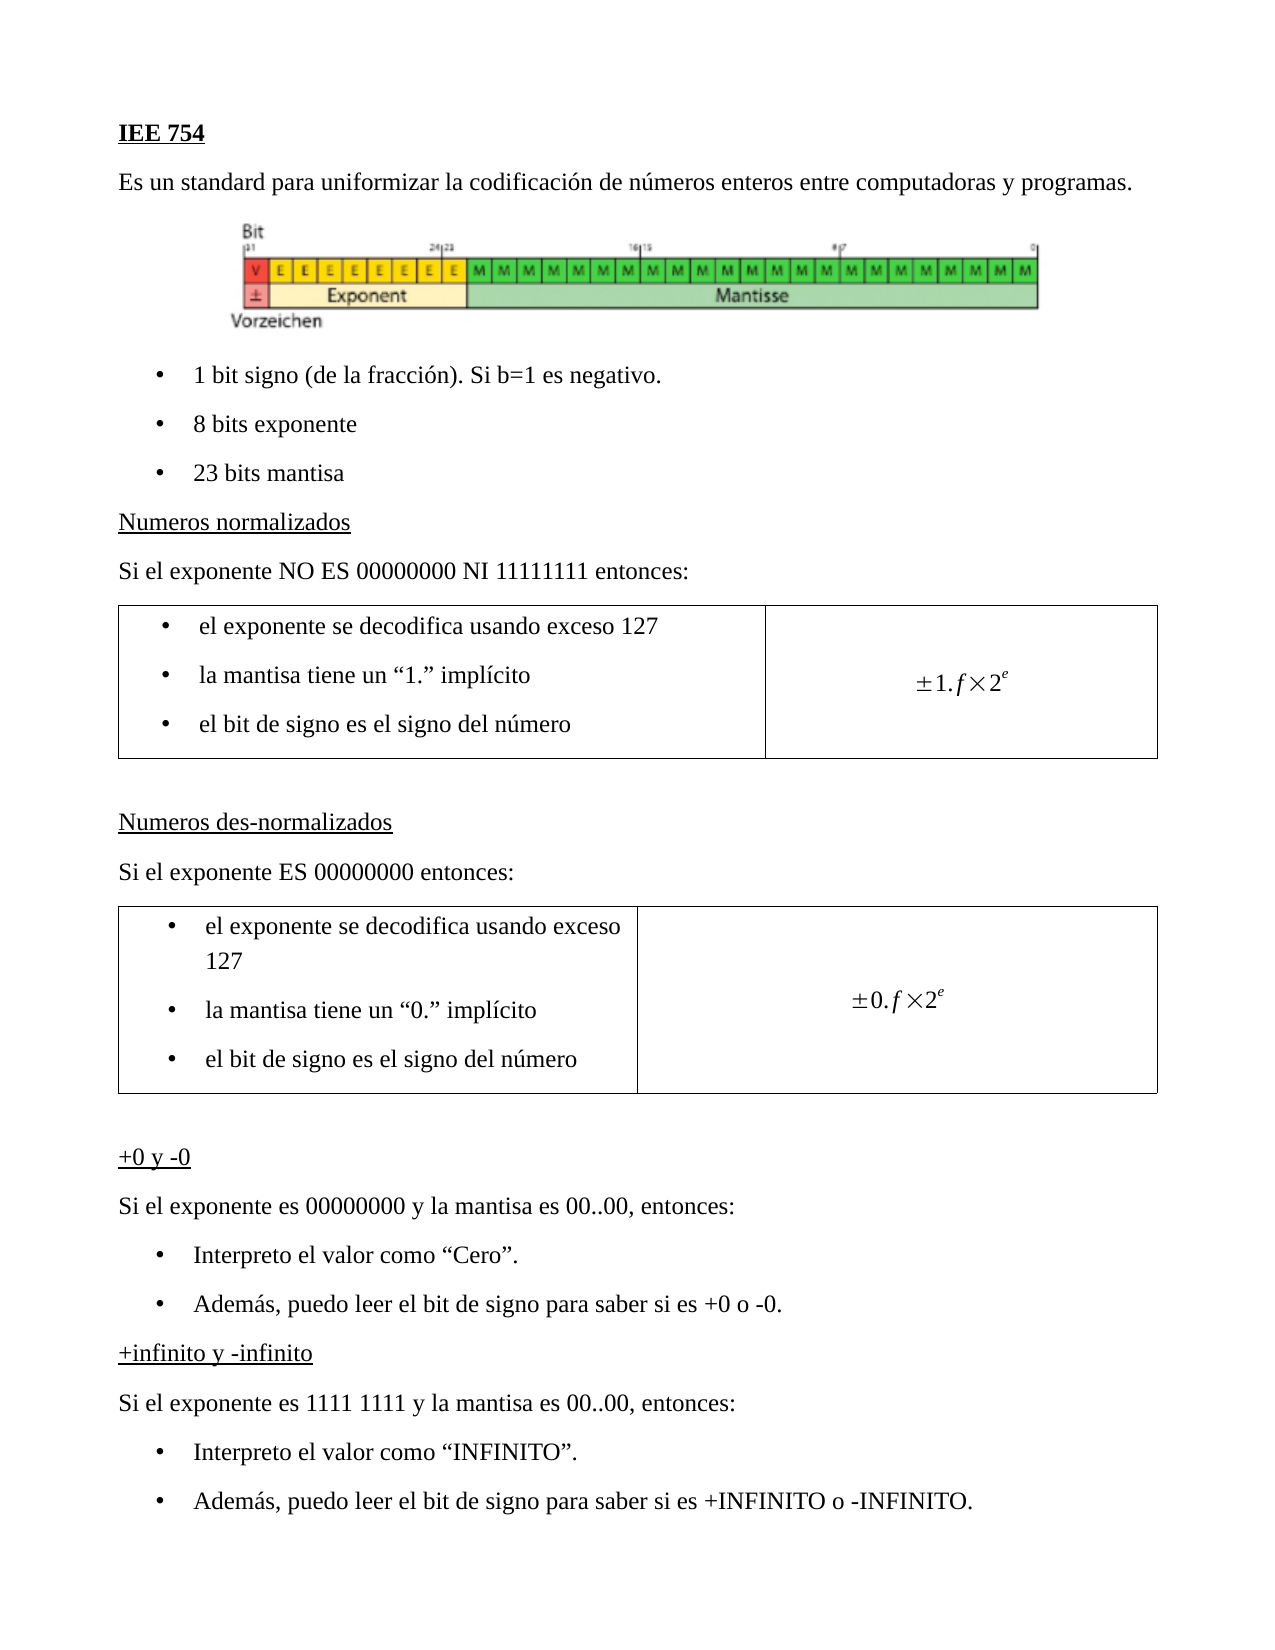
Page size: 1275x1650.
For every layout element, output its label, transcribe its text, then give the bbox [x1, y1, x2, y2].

text Numeros des-normalizados [118, 807, 1157, 836]
text +infinito y -infinito [118, 1338, 1157, 1367]
list Además, puedo leer el bit de signo para saber si es +INFINITO o -INFINITO. [156, 1486, 1157, 1514]
text IEE 754 [118, 118, 1157, 147]
text Si el exponente es 1111 1111 y la mantisa es 00..00, entonces: [118, 1388, 1157, 1416]
list 1 bit signo (de la fracción). Si b=1 es negativo. [156, 360, 1157, 389]
table_header [766, 606, 1157, 758]
text Si el exponente es 00000000 y la mantisa es 00..00, entonces: [118, 1191, 1157, 1220]
list 23 bits mantisa [156, 458, 1157, 487]
text Es un standard para uniformizar la codificación de números enteros entre computadoras y programas. [118, 167, 1157, 196]
picture [227, 216, 1048, 340]
text Si el exponente NO ES 00000000 NI 11111111 entonces: [118, 556, 1157, 585]
text +0 y -0 [118, 1142, 1157, 1171]
list 8 bits exponente [156, 409, 1157, 438]
text Si el exponente ES 00000000 entonces: [118, 857, 1157, 885]
list Además, puedo leer el bit de signo para saber si es +0 o -0. [156, 1289, 1157, 1318]
table_header el exponente se decodifica usando exceso 127 la mantisa tiene un “1.” implícito el bit de signo es el signo del número [119, 606, 765, 758]
table_header el exponente se decodifica usando exceso 127 la mantisa tiene un “0.” implícito el bit de signo es el signo del número [119, 907, 637, 1093]
list Interpreto el valor como “Cero”. [156, 1240, 1157, 1269]
text Numeros normalizados [118, 507, 1157, 536]
table_header [638, 907, 1157, 1093]
list Interpreto el valor como “INFINITO”. [156, 1437, 1157, 1465]
